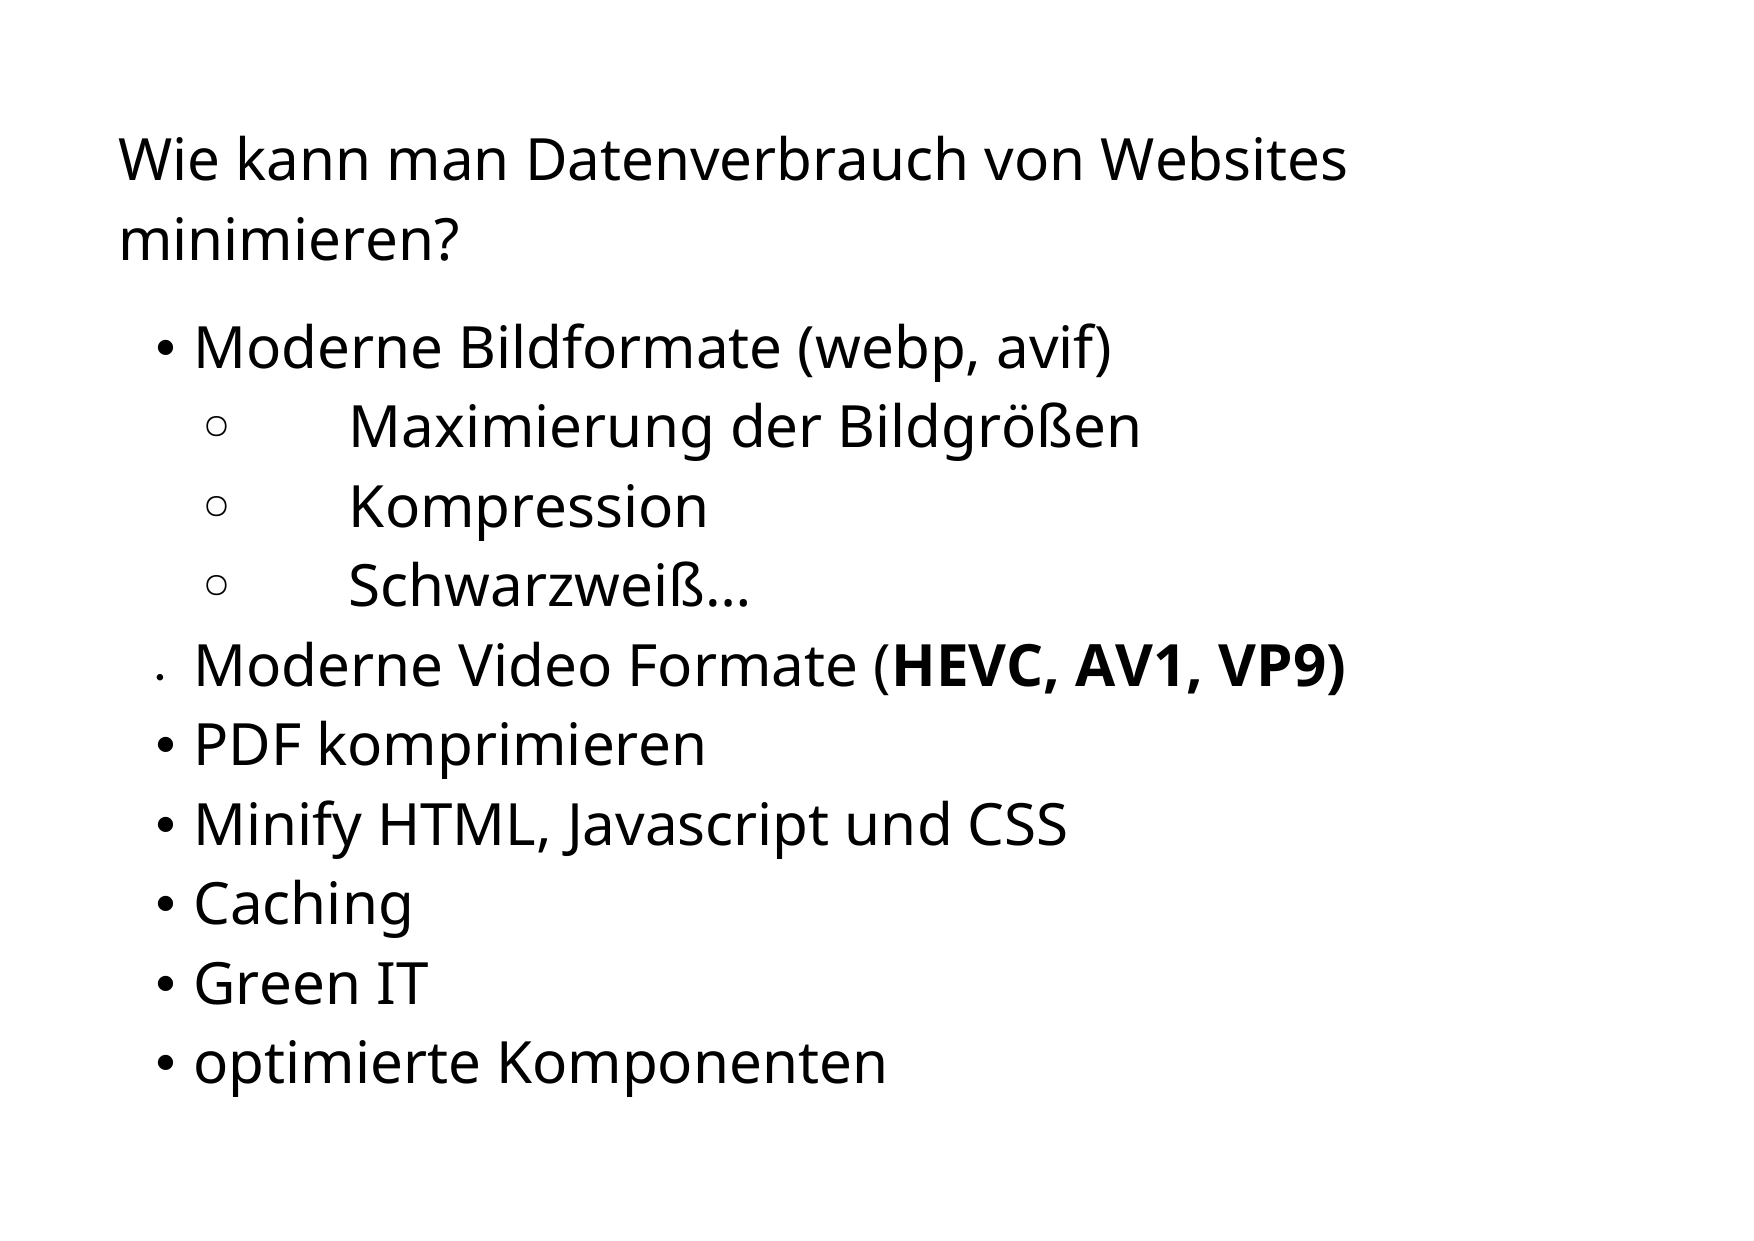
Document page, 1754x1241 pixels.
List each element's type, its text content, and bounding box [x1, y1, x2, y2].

list Moderne Video Formate (HEVC, AV1, VP9) [156, 624, 1636, 703]
list Schwarzweiß… [193, 544, 1636, 624]
list Maximierung der Bildgrößen [193, 385, 1636, 465]
list optimierte Komponenten [156, 1021, 1636, 1101]
list Moderne Bildformate (webp, avif) [156, 306, 1636, 385]
list Green IT [156, 942, 1636, 1021]
list Kompression [193, 465, 1636, 544]
list Minify HTML, Javascript und CSS [156, 783, 1636, 862]
list Caching [156, 862, 1636, 942]
list PDF komprimieren [156, 703, 1636, 783]
text Wie kann man Datenverbrauch von Websites minimieren? [118, 118, 1636, 277]
